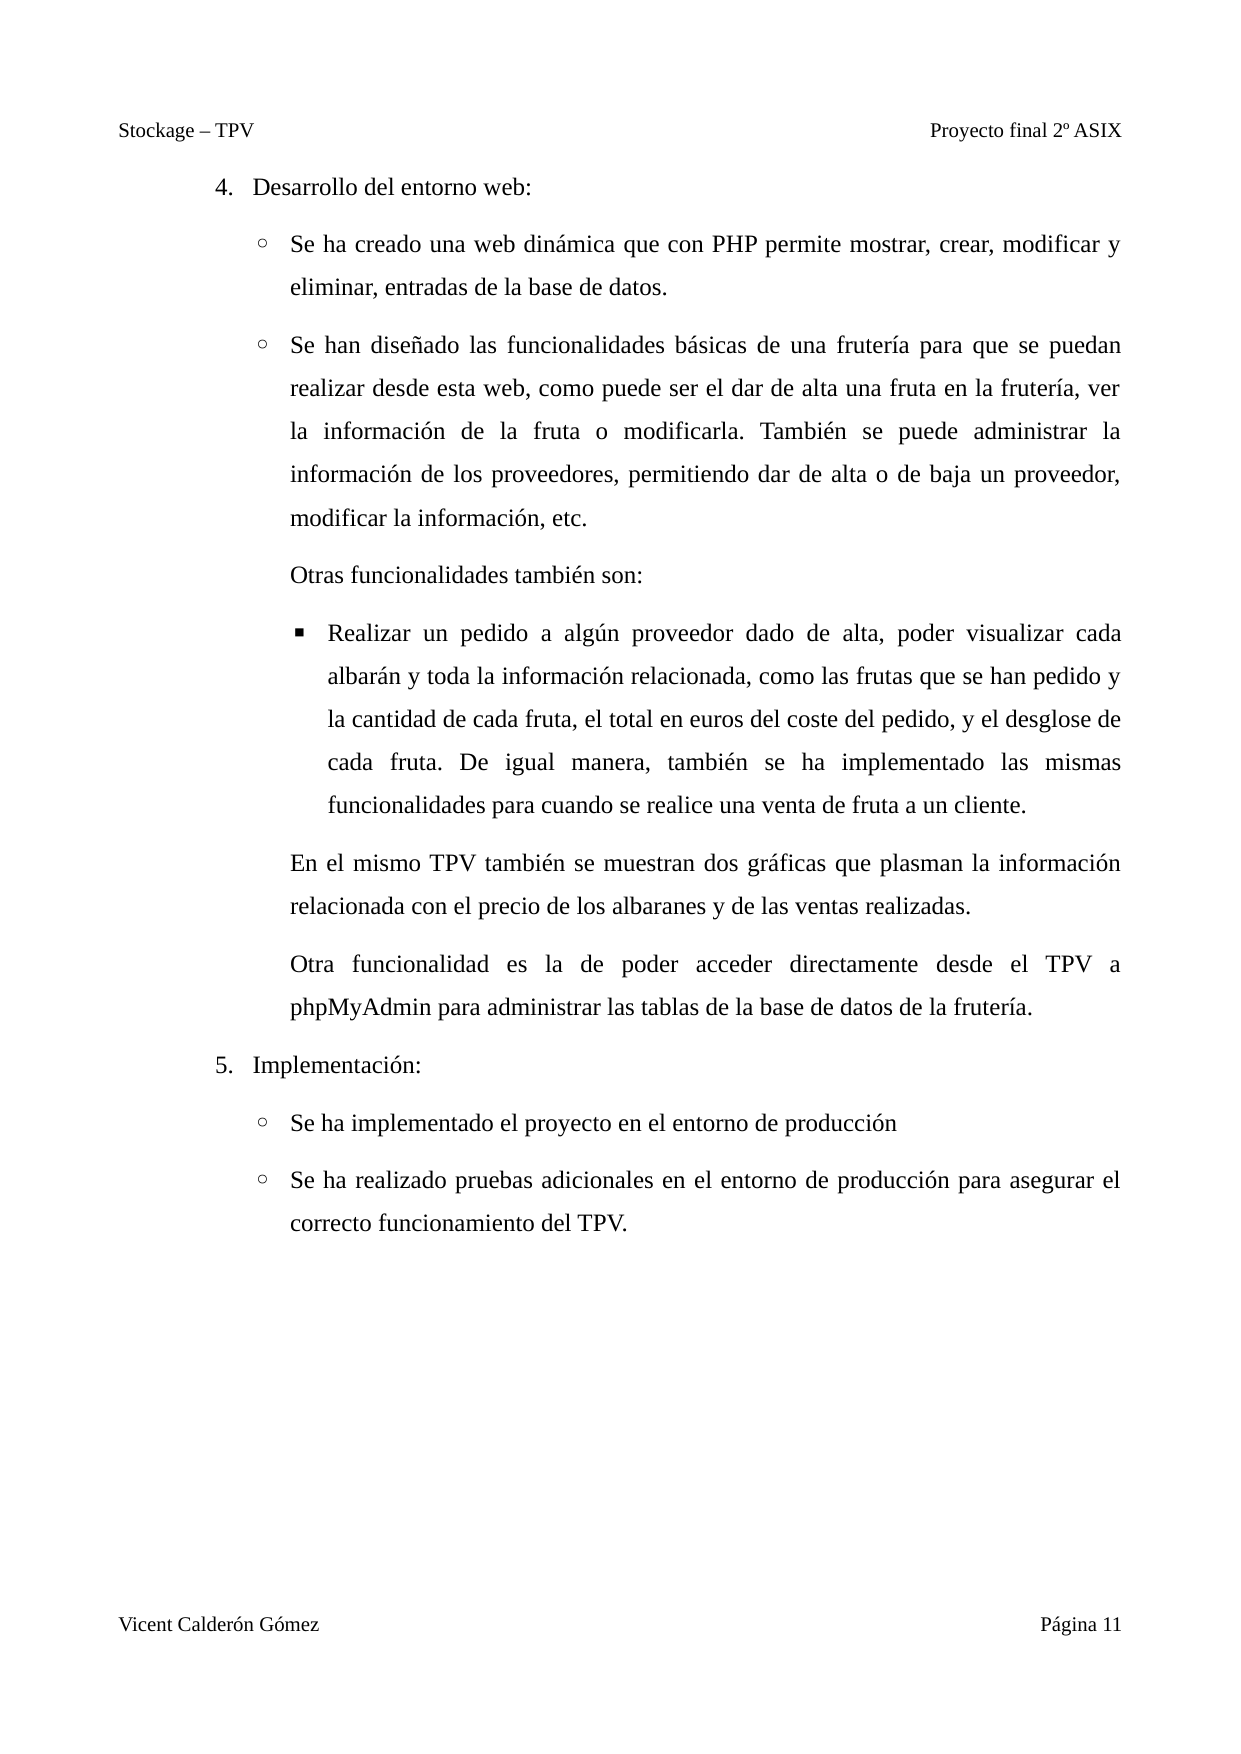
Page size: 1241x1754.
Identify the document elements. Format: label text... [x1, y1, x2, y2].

list Se ha realizado pruebas adicionales en el entorno de producción para asegurar el correcto funcionamiento del TPV. [252, 1165, 1122, 1237]
list Desarrollo del entorno web: [215, 172, 1122, 200]
list Se han diseñado las funcionalidades básicas de una frutería para que se puedan realizar desde esta web, como puede ser el dar de alta una fruta en la frutería, ver la información de la fruta o modificarla. También se puede administrar la información de los proveedores, permitiendo dar de alta o de baja un proveedor, modificar la información, etc. [252, 330, 1122, 531]
list En el mismo TPV también se muestran dos gráficas que plasman la información relacionada con el precio de los albaranes y de las ventas realizadas. [252, 848, 1122, 920]
list Otras funcionalidades también son: [252, 560, 1122, 589]
list Se ha creado una web dinámica que con PHP permite mostrar, crear, modificar y eliminar, entradas de la base de datos. [252, 229, 1122, 301]
list Realizar un pedido a algún proveedor dado de alta, poder visualizar cada albarán y toda la información relacionada, como las frutas que se han pedido y la cantidad de cada fruta, el total en euros del coste del pedido, y el desglose de cada fruta. De igual manera, también se ha implementado las mismas funcionalidades para cuando se realice una venta de fruta a un cliente. [290, 618, 1122, 819]
list Otra funcionalidad es la de poder acceder directamente desde el TPV a phpMyAdmin para administrar las tablas de la base de datos de la frutería. [252, 949, 1122, 1021]
list Implementación: [215, 1050, 1122, 1079]
list Se ha implementado el proyecto en el entorno de producción [252, 1108, 1122, 1136]
